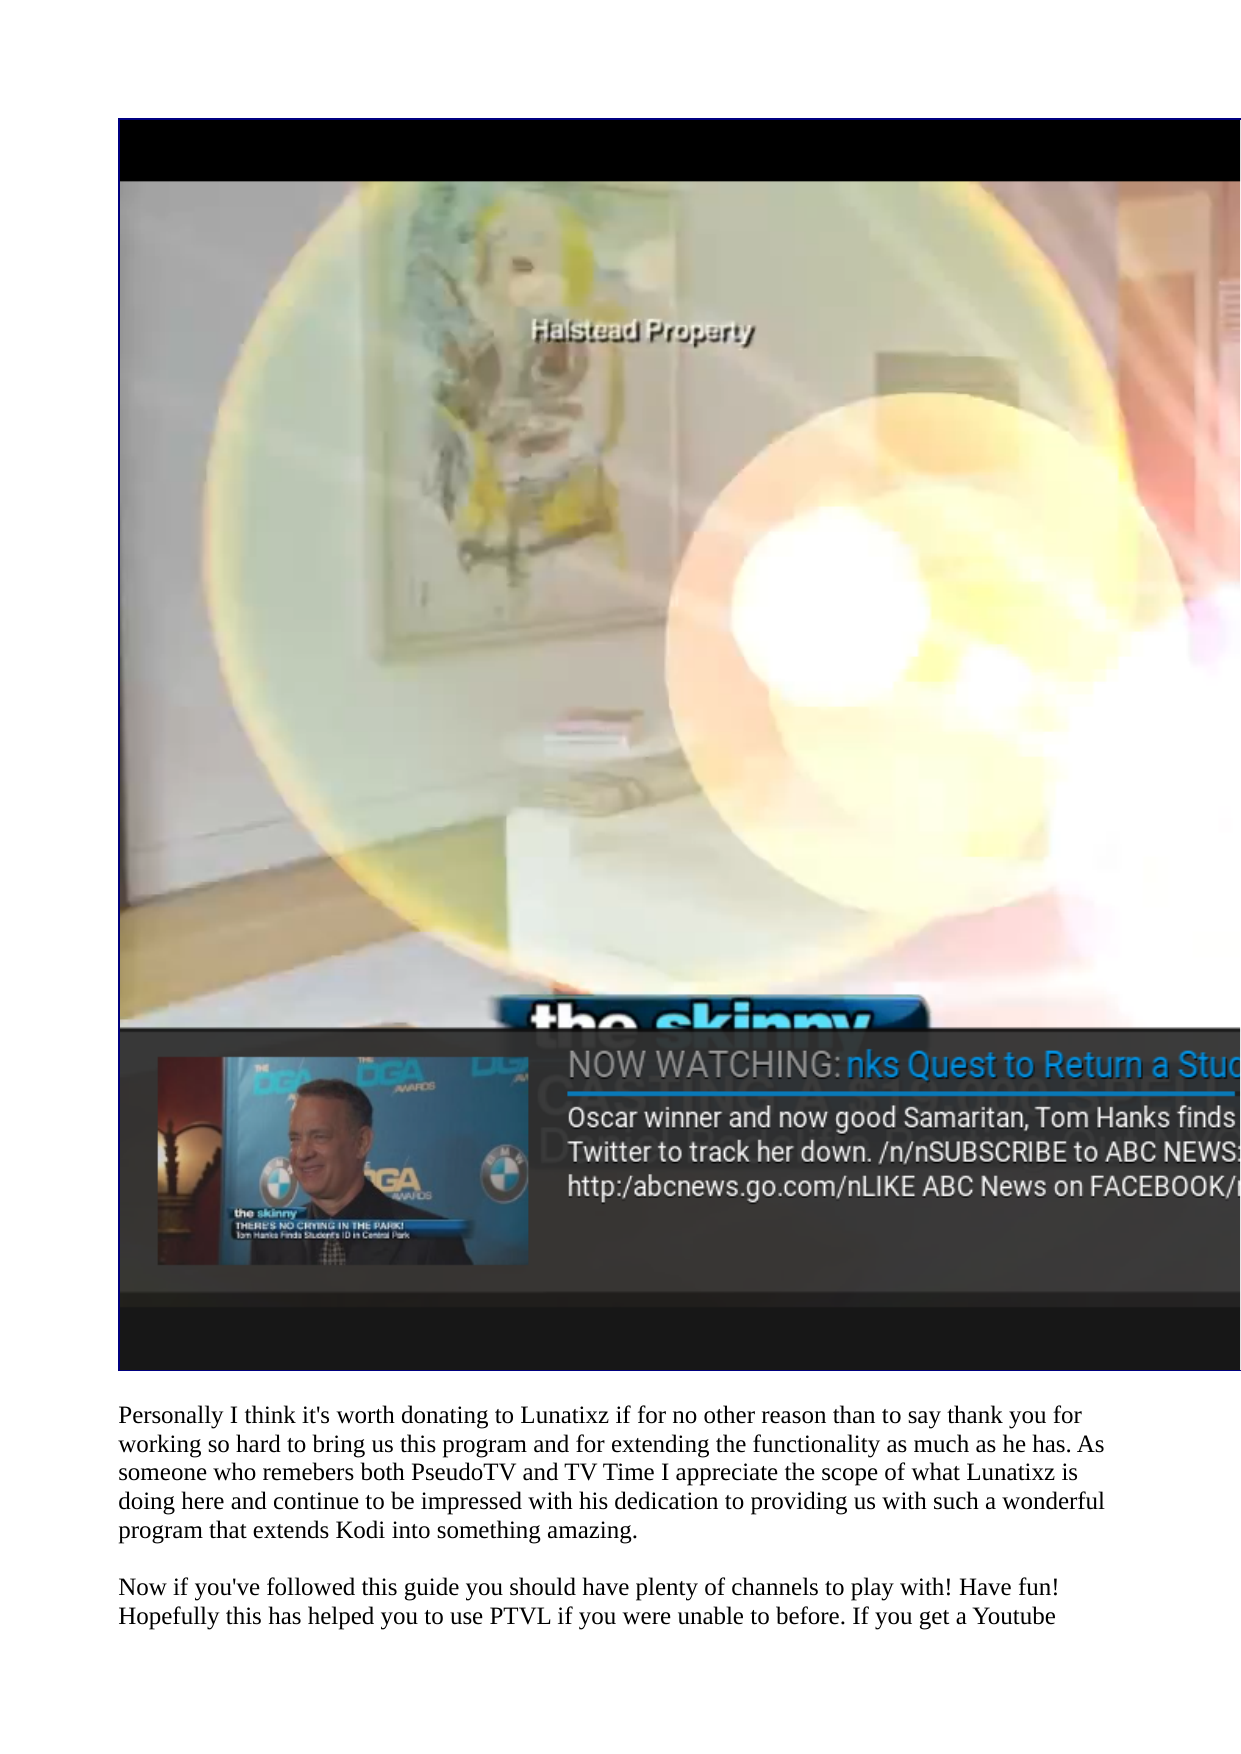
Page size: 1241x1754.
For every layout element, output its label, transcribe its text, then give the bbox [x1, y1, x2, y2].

picture [120, 120, 1241, 1370]
text Personally I think it's worth donating to Lunatixz if for no other reason than to say thank you for working so hard to bring us this program and for extending the functionality as much as he has. As someone who remebers both PseudoTV and TV Time I appreciate the scope of what Lunatixz is doing here and continue to be impressed with his dedication to providing us with such a wonderful program that extends Kodi into something amazing. Now if you've followed this guide you should have plenty of channels to play with! Have fun! Hopefully this has helped you to use PTVL if you were unable to before. If you get a Youtube [118, 1371, 1122, 1630]
